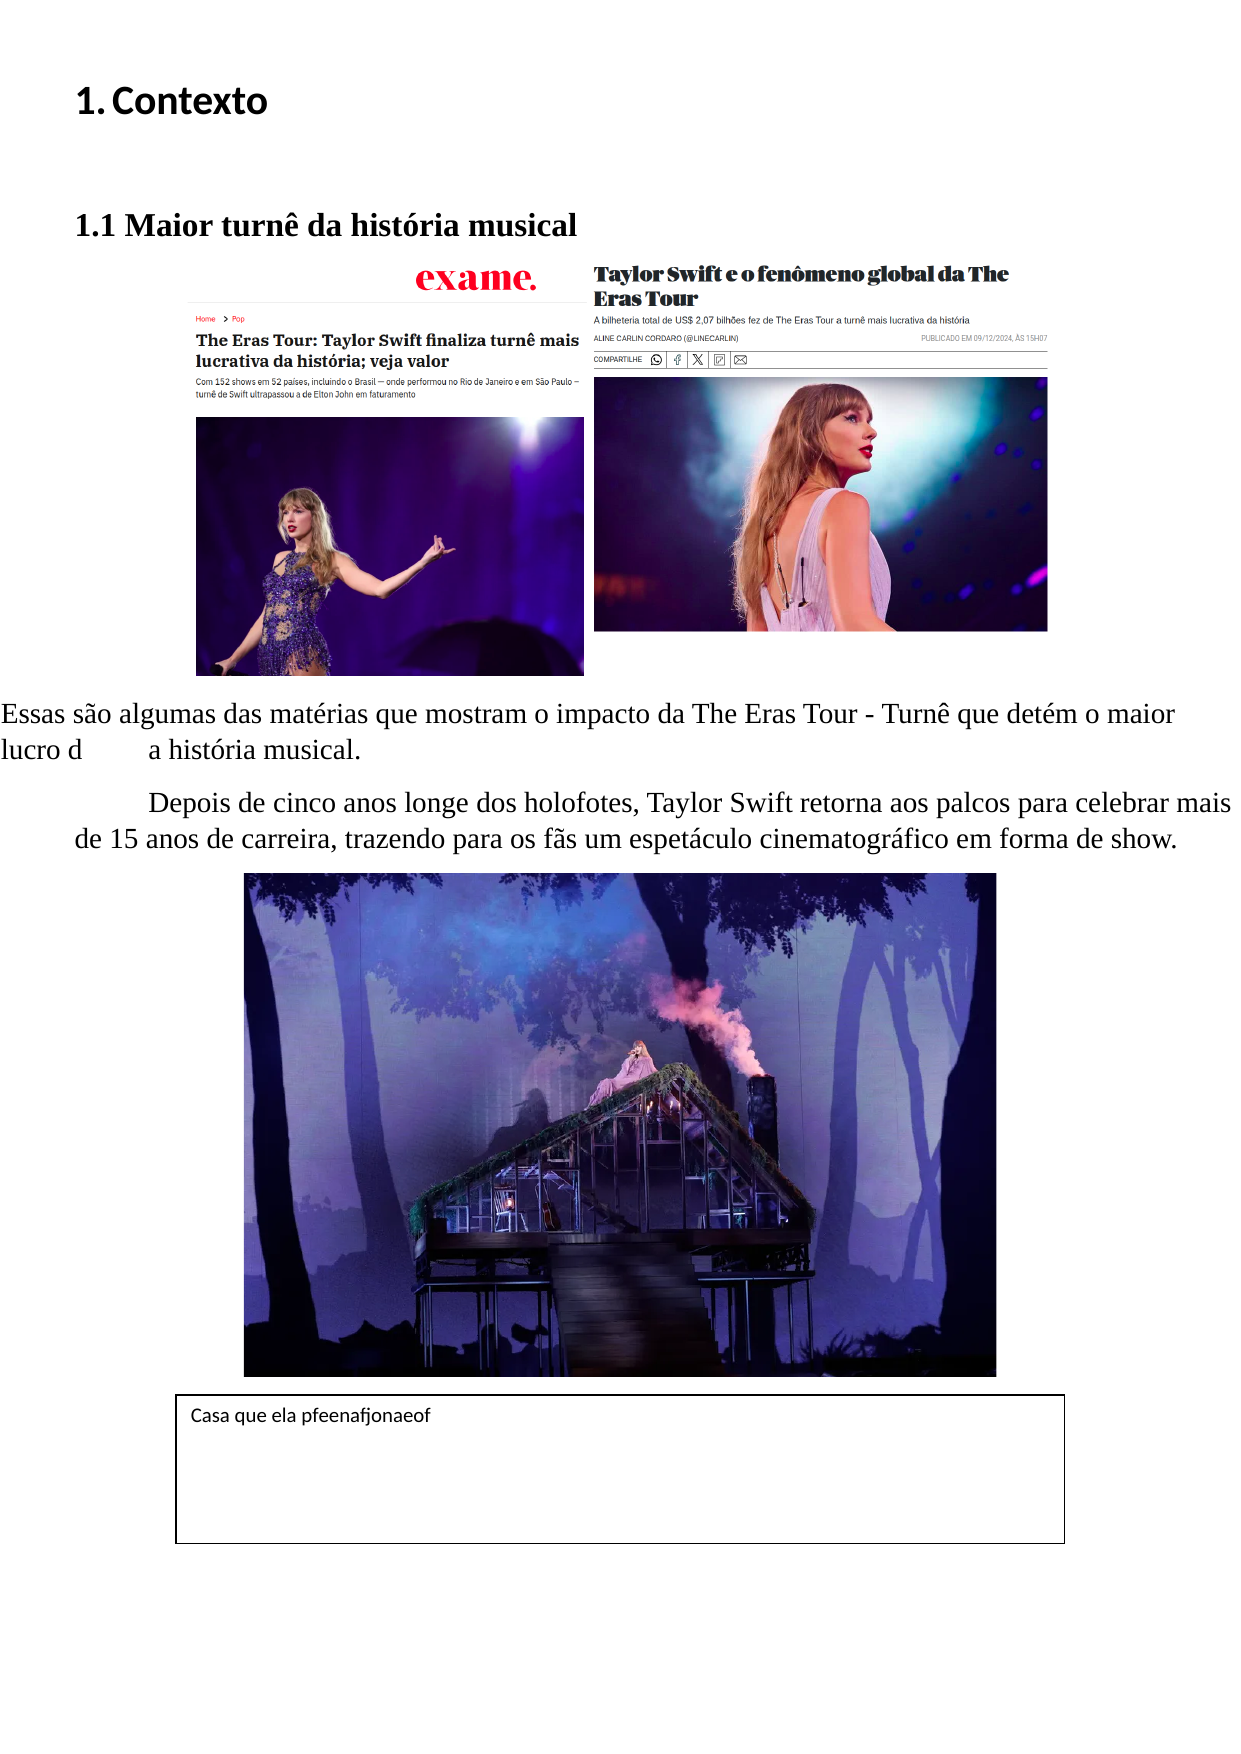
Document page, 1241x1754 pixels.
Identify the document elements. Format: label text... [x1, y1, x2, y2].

list Contexto [74, 74, 1239, 124]
text Depois de cinco anos longe dos holofotes, Taylor Swift retorna aos palcos para celebrar mais de 15 anos de carreira, trazendo para os fãs um espetáculo cinematográfico em forma de show. [74, 785, 1239, 854]
text Essas são algumas das matérias que mostram o impacto da The Eras Tour - Turnê que detém o maior lucro d a história musical. [1, 697, 1239, 766]
text 1.1 Maior turnê da história musical [1, 205, 1239, 243]
picture [243, 873, 997, 1377]
picture [187, 262, 1053, 679]
